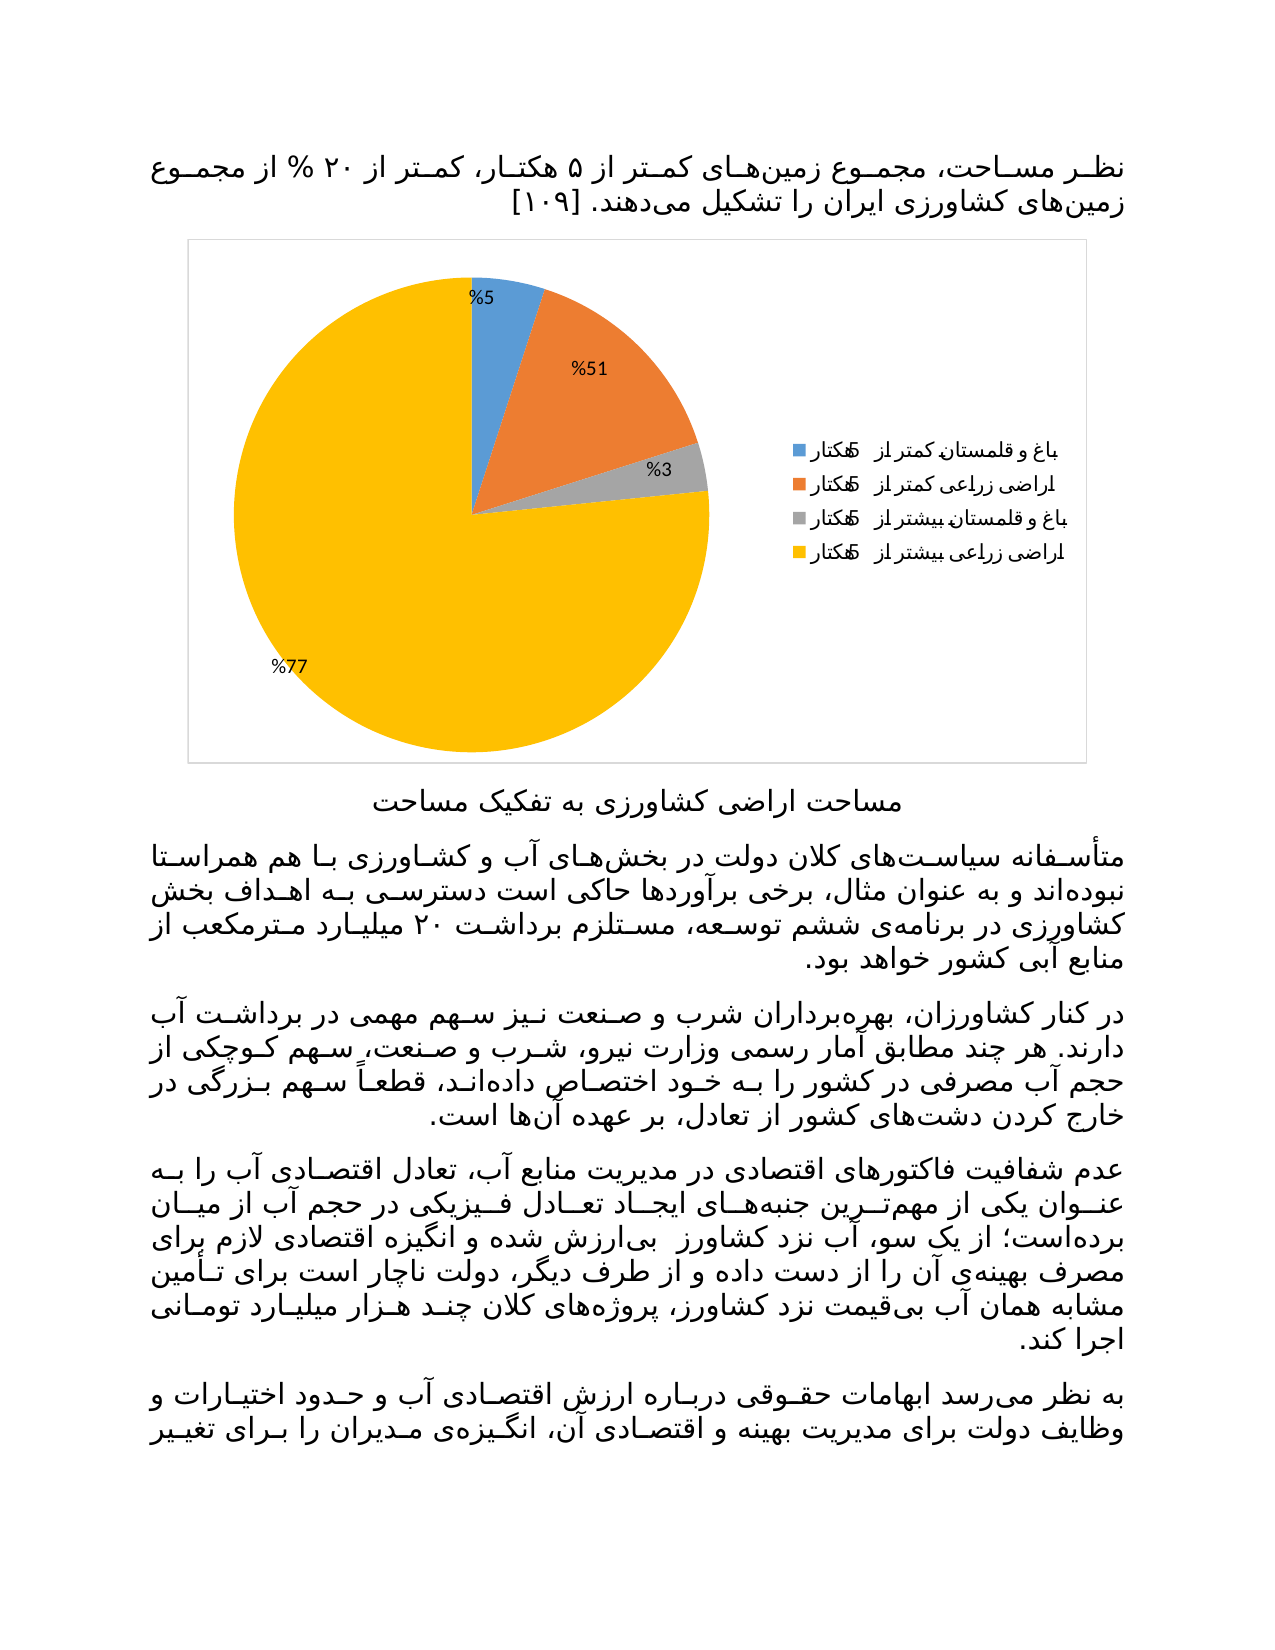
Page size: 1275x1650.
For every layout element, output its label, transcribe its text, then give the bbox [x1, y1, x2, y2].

text هرچند هنوز مطالعه جامعی درباره اصناف کشاورزان، تعداد آنان و نقش هرکدام بر برداشت آب دشت‌ها انجام نشده‌است؛ اما همانگونه که در نمودارهای فوق می‌بینیم، از کل ۱۶٫۵ میلیون هکتار اراضی کشاورزی ایران، که در اختیار حدود ۳٫۴ میلیون نفر کشاورز قرار دارد، مساحت زمین ۷۳ % از کشاورزان کمتر از ۵ هکتار است؛ یعنی اغلب کشاورزان ایران خرده‌مالک هستند. ممکن است این نمودار ما را به این نتیجه‌گیری اشتباه برساند که بیشتر تولید کشاورزی ایران در اراضی خرده‌مالکی انجام می‌گیرد و لاجرم بیشتر آب کشاورزی ایران در اراضی خرده‌مالکی مصرف می‌شود؛ حال آن‌که همانگونه که از نمودار زیر هویداست، از نظر مساحت، مجموع زمین‌های کمتر از ۵ هکتار، کمتر از ۲۰ % از مجموع زمین‌های کشاورزی ایران را تشکیل می‌دهند. [۱۰۹] [150, 150, 1125, 218]
text به نظر می‌رسد ابهامات حقوقی درباره ارزش اقتصادی آب و حدود اختیارات و وظایف دولت برای مدیریت بهینه و اقتصادی آن، انگیزه‌ی مدیران را برای تغییر [150, 1377, 1125, 1445]
text در کنار کشاورزان، بهره‌برداران شرب و صنعت نیز سهم مهمی در برداشت آب دارند. هر چند مطابق آمار رسمی وزارت نیرو، شرب و صنعت، سهم کوچکی از حجم آب مصرفی در کشور را به خود اختصاص داده‌اند، قطعاً سهم بزرگی در خارج کردن دشت‌های کشور از تعادل، بر عهده آن‌ها است. [150, 996, 1125, 1132]
text متأسفانه سیاست‌های کلان دولت در بخش‌های آب و کشاورزی با هم همراستا نبوده‌اند و به عنوان مثال، برخی برآوردها حاکی است دسترسی به اهداف بخش کشاورزی در برنامه‌ی ششم توسعه، مستلزم برداشت ۲۰ میلیارد مترمکعب از منابع آبی کشور خواهد بود. [150, 839, 1125, 975]
text مساحت اراضی کشاورزی به تفکیک مساحت [150, 784, 1125, 818]
text عدم شفافیت فاکتورهای اقتصادی در مدیریت منابع آب، تعادل اقتصادی آب را به عنوان یکی از مهم‌ترین جنبه‌های ایجاد تعادل فیزیکی در حجم آب از میان برده‌است؛ از یک سو، آب نزد کشاورز بی‌ارزش شده و انگیزه اقتصادی لازم برای مصرف بهینه‌ی آن را از دست داده و از طرف دیگر، دولت ناچار است برای تأمین مشابه همان آب بی‌قیمت نزد کشاورز، پروژه‌های کلان چند هزار میلیارد تومانی اجرا کند. [150, 1153, 1125, 1356]
